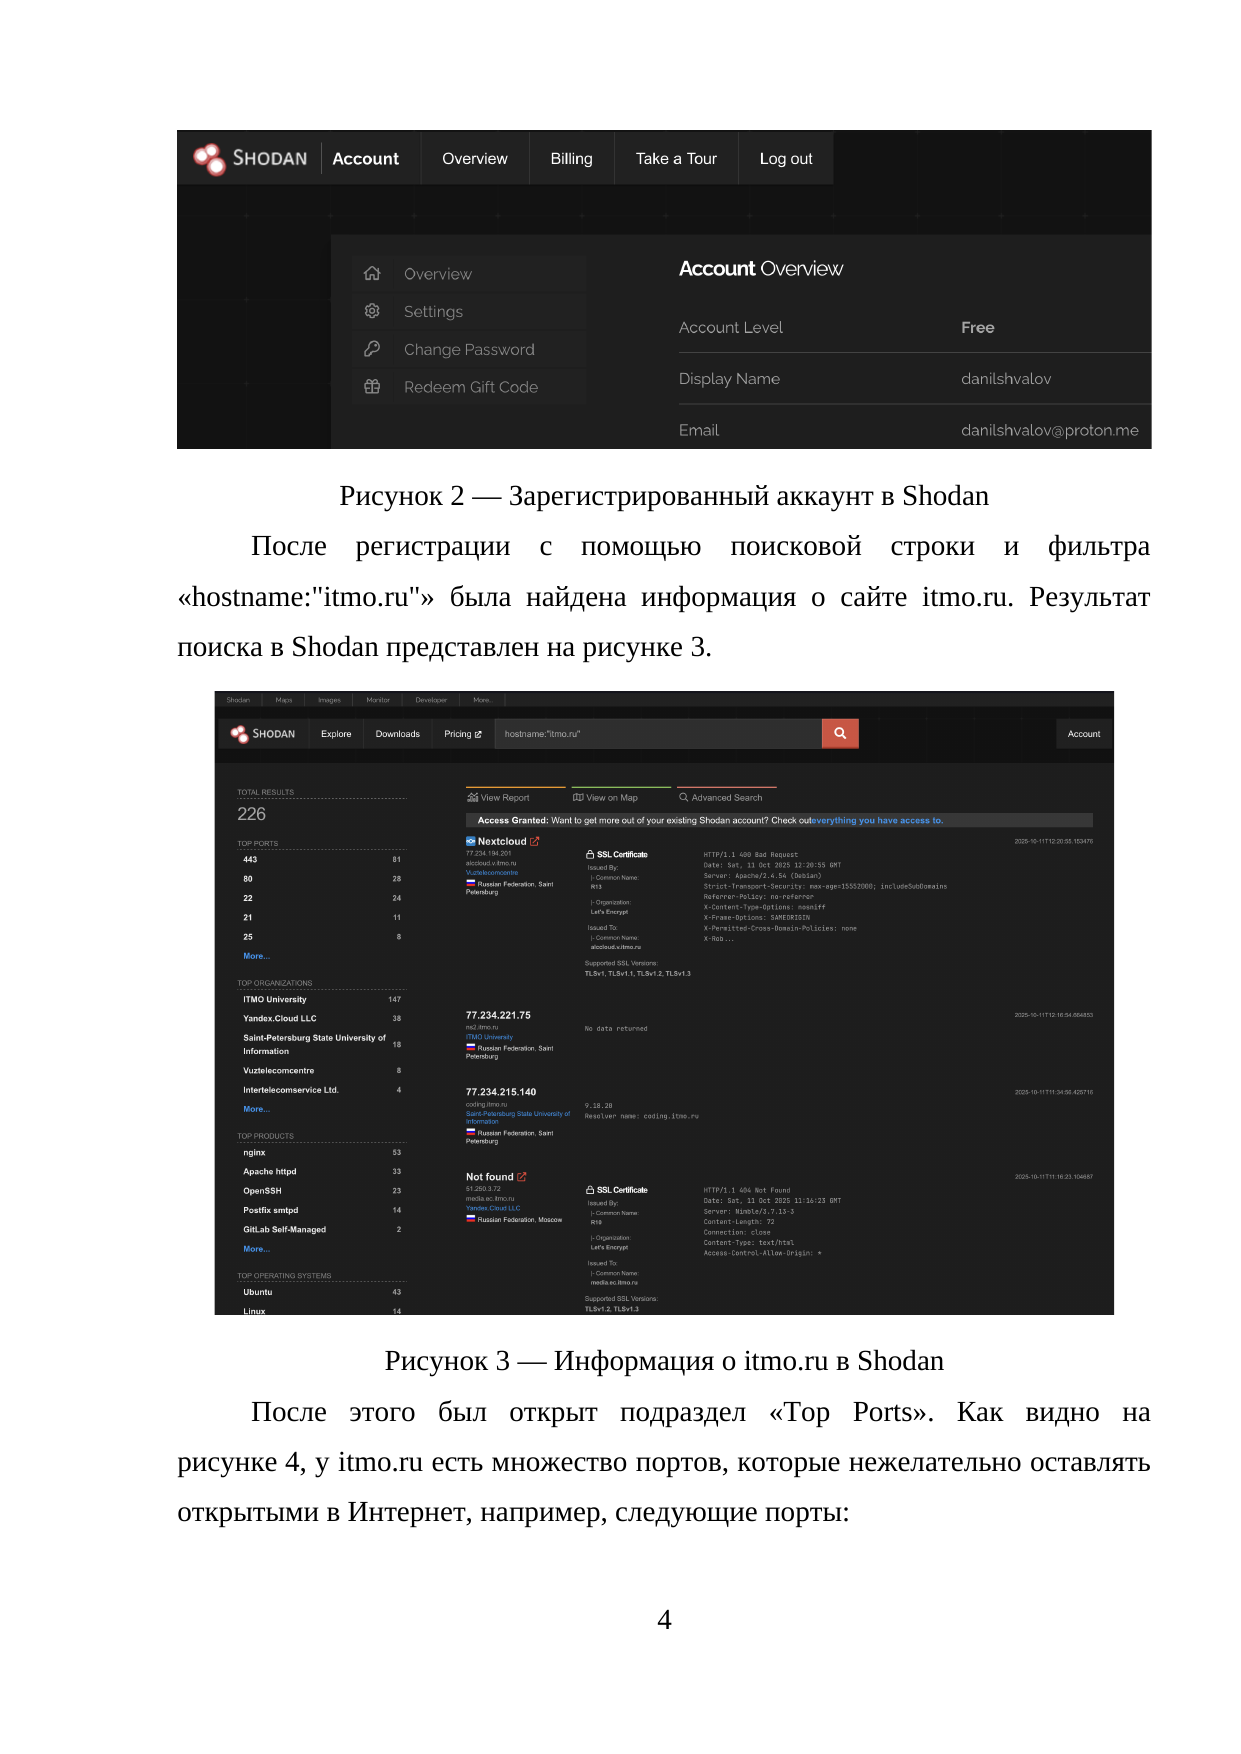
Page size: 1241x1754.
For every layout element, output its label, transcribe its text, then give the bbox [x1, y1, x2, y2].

text Рисунок 2 — Зарегистрированный аккаунт в Shodan [177, 449, 1152, 512]
picture [177, 130, 1152, 449]
picture [214, 691, 1115, 1315]
text Рисунок 3 — Информация о itmo.ru в Shodan [214, 1315, 1114, 1377]
text После регистрации с помощью поисковой строки и фильтра «hostname:"itmo.ru"» была найдена информация о сайте itmo.ru. Результат поиска в Shodan представлен на рисунке 3. [177, 528, 1152, 663]
text После этого был открыт подраздел «Top Ports». Как видно на рисунке 4, у itmo.ru есть множество портов, которые нежелательно оставлять открытыми в Интернет, например, следующие порты: [177, 1394, 1152, 1528]
